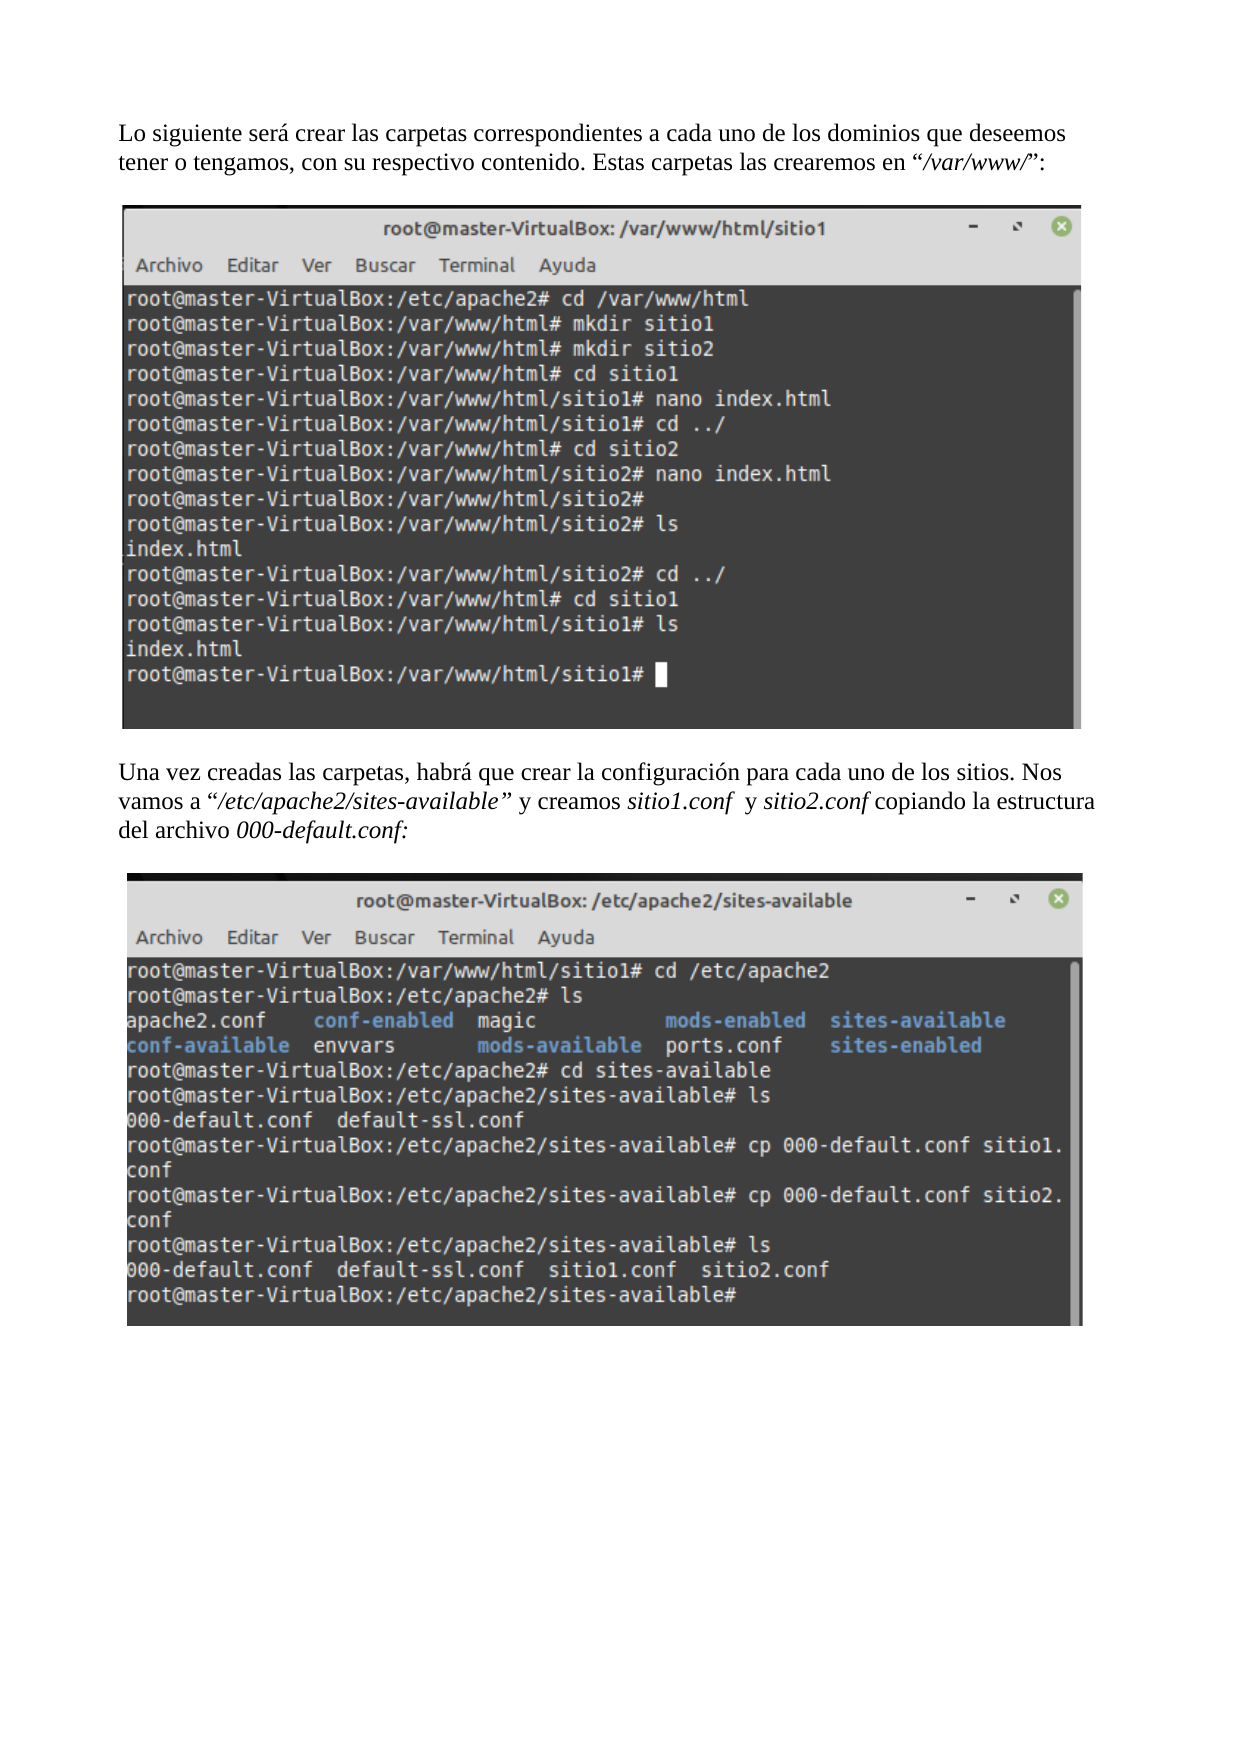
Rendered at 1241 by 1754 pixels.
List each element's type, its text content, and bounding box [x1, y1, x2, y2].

picture [869, 205, 1082, 729]
text Una vez creadas las carpetas, habrá que crear la configuración para cada uno de los sitios. Nos vamos a “/etc/apache2/sites-available” y creamos sitio1.conf y sitio2.conf copiando la estructura del archivo 000-default.conf: [118, 757, 1122, 843]
picture [875, 873, 1083, 1326]
text Lo siguiente será crear las carpetas correspondientes a cada uno de los dominios que deseemos tener o tengamos, con su respectivo contenido. Estas carpetas las crearemos en “/var/www/”: [118, 118, 1122, 176]
